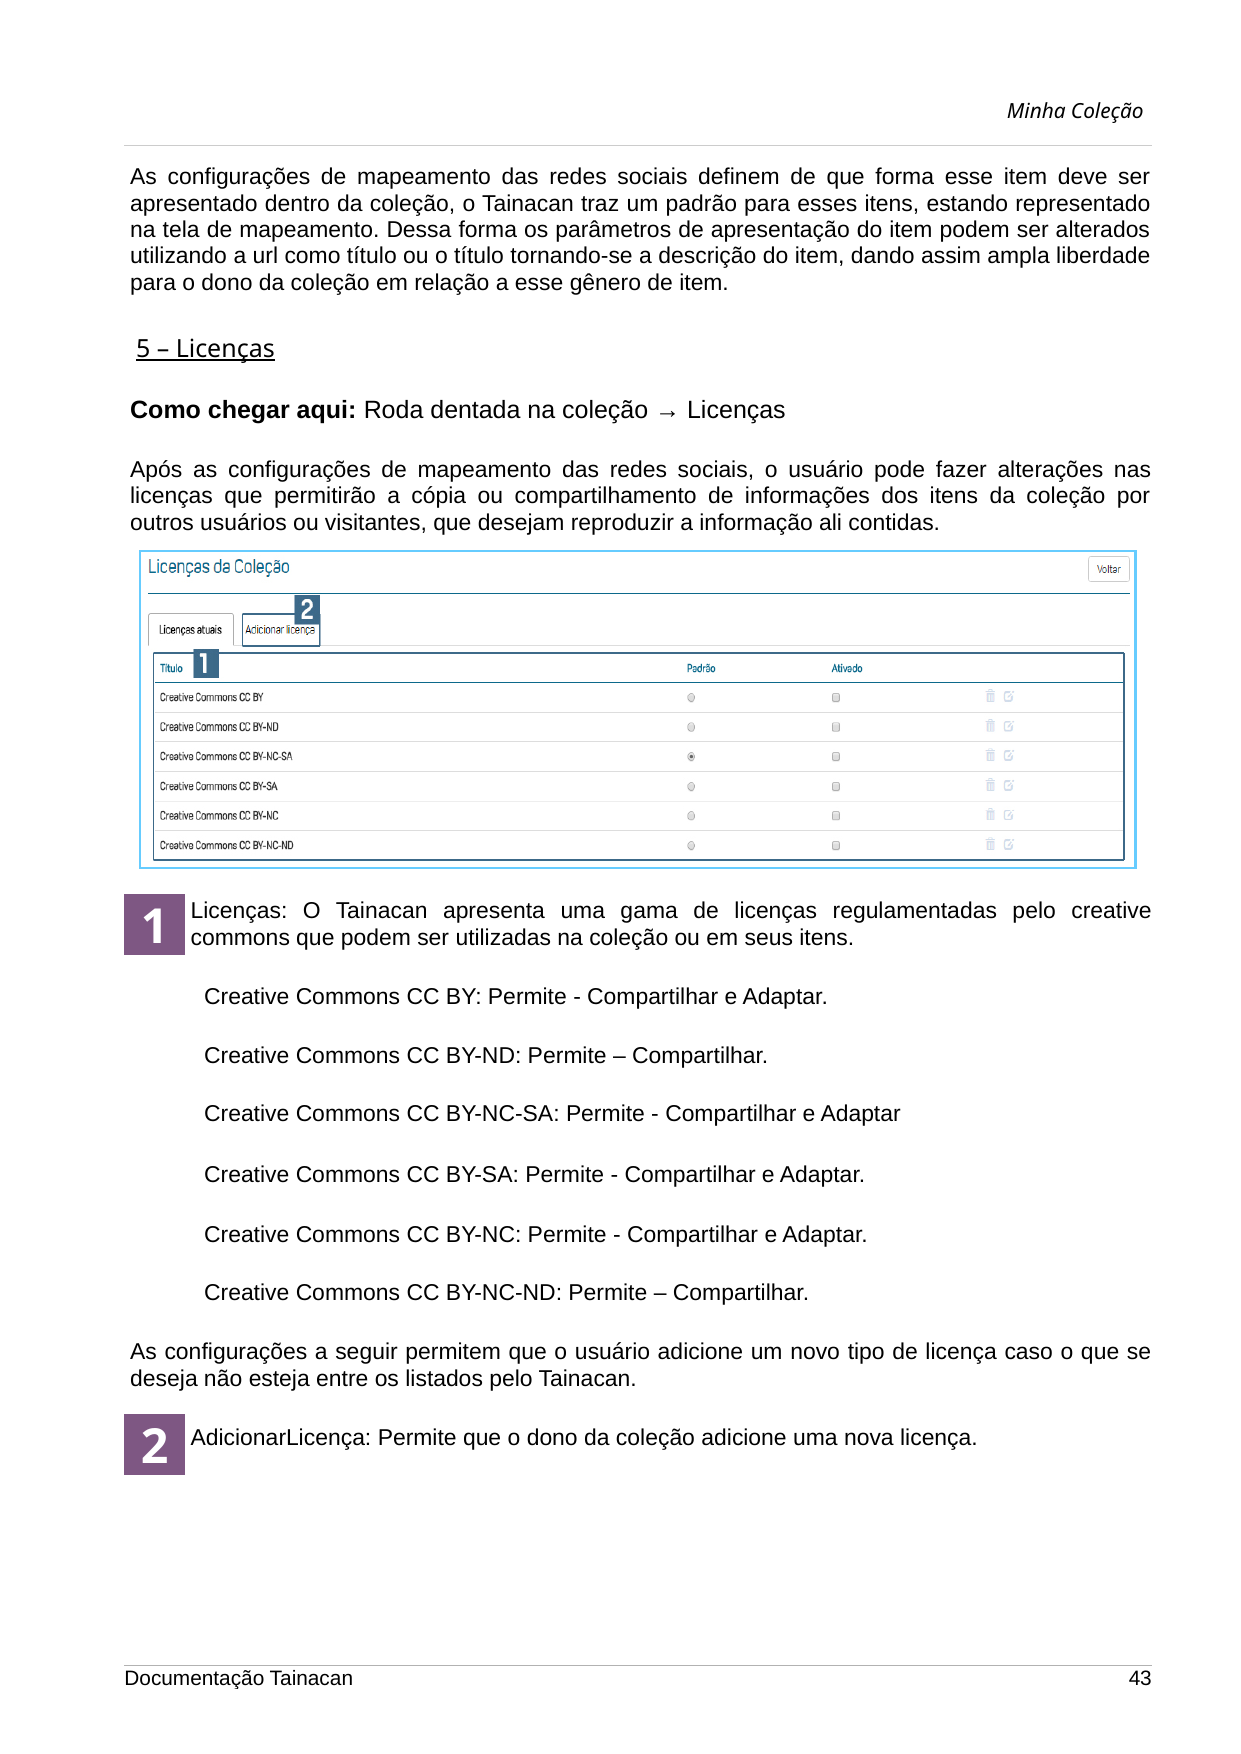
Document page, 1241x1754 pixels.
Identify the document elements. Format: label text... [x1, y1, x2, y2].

text Como chegar aqui: Roda dentada na coleção → Licenças [130, 395, 1152, 423]
subtitle 5 – Licenças [136, 331, 1152, 364]
text Creative Commons CC BY-NC: Permite - Compartilhar e Adaptar. [130, 1221, 1152, 1247]
text Após as configurações de mapeamento das redes sociais, o usuário pode fazer alterações nas licenças que permitirão a cópia ou compartilhamento de informações dos itens da coleção por outros usuários ou visitantes, que desejam reproduzir a informação ali contidas. [130, 456, 1152, 535]
text Creative Commons CC BY-NC-ND: Permite – Compartilhar. [130, 1279, 1152, 1306]
text [141, 552, 1134, 867]
picture [144, 555, 1132, 864]
text As configurações a seguir permitem que o usuário adicione um novo tipo de licença caso o que se deseja não esteja entre os listados pelo Tainacan. [130, 1338, 1152, 1391]
text Creative Commons CC BY-SA: Permite - Compartilhar e Adaptar. [130, 1159, 1152, 1188]
text Creative Commons CC BY: Permite - Compartilhar e Adaptar. [130, 983, 1152, 1009]
text Creative Commons CC BY-NC-SA: Permite - Compartilhar e Adaptar [130, 1100, 1152, 1127]
text Creative Commons CC BY-ND: Permite – Compartilhar. [130, 1042, 1152, 1068]
text Licenças: O Tainacan apresenta uma gama de licenças regulamentadas pelo creative commons que podem ser utilizadas na coleção ou em seus itens. [130, 568, 1152, 950]
table_header Minha Coleção [124, 91, 1152, 145]
text AdicionarLicença: Permite que o dono da coleção adicione uma nova licença. [185, 1423, 1152, 1450]
text As configurações de mapeamento das redes sociais definem de que forma esse item deve ser apresentado dentro da coleção, o Tainacan traz um padrão para esses itens, estando representado na tela de mapeamento. Dessa forma os parâmetros de apresentação do item podem ser alterados utilizando a url como título ou o título tornando-se a descrição do item, dando assim ampla liberdade para o dono da coleção em relação a esse gênero de item. [130, 163, 1152, 295]
